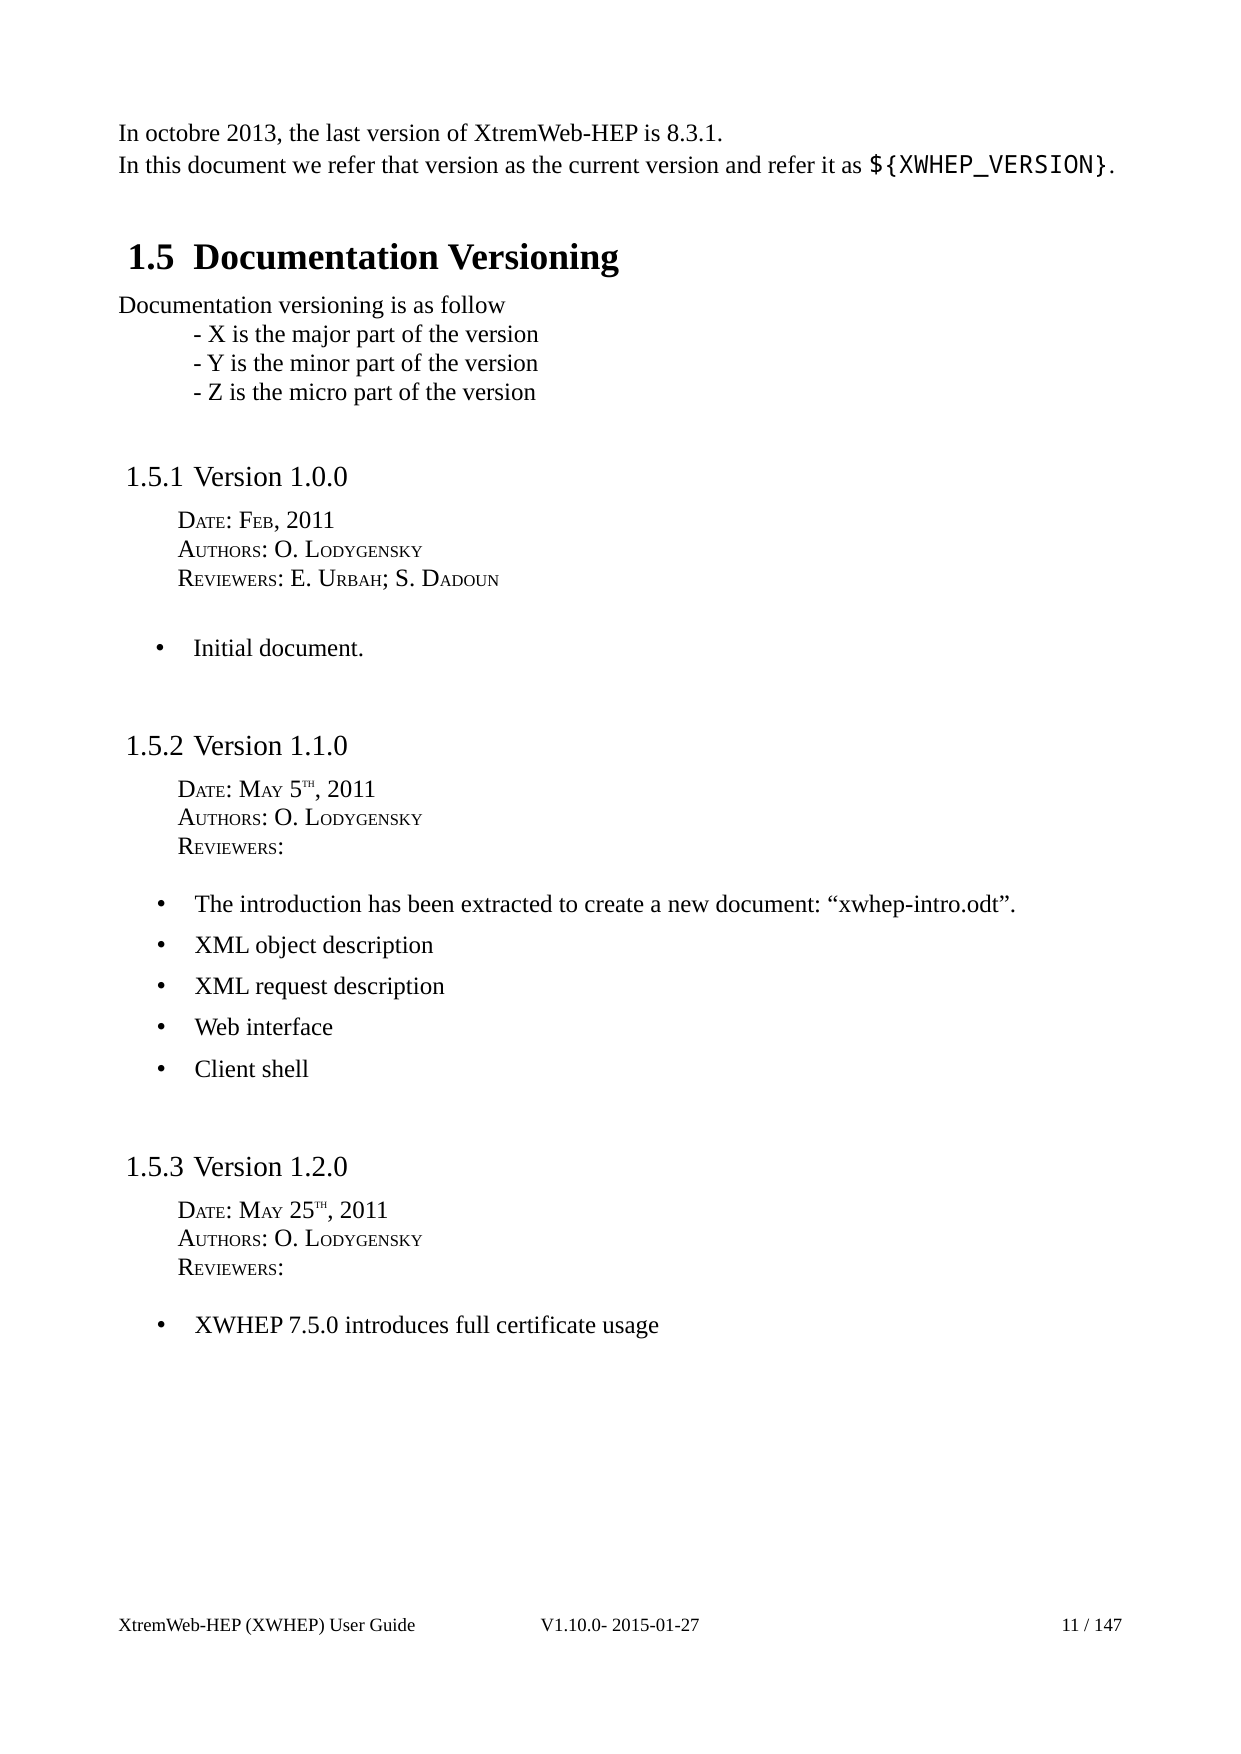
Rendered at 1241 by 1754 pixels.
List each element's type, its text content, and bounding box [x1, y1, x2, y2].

text Authors: O. Lodygensky [177, 1223, 1122, 1252]
list XWHEP 7.5.0 introduces full certificate usage [157, 1310, 1122, 1338]
text Date: Feb, 2011 [177, 505, 1122, 534]
text Authors: O. Lodygensky [177, 802, 1122, 831]
text - Y is the minor part of the version [118, 348, 1122, 377]
subtitle Version 1.0.0 [118, 459, 1122, 493]
subtitle Documentation Versioning [118, 235, 1122, 278]
text Authors: O. Lodygensky [177, 534, 1122, 563]
text Date: May 5th, 2011 [177, 774, 1122, 802]
text Reviewers: [177, 1252, 1122, 1281]
text Documentation versioning is as follow [118, 290, 1122, 319]
list Initial document. [156, 633, 1122, 661]
list XML object description [157, 930, 1122, 959]
subtitle Version 1.1.0 [118, 728, 1122, 761]
text - Z is the micro part of the version [118, 377, 1122, 405]
list XML request description [157, 971, 1122, 1000]
list The introduction has been extracted to create a new document: “xwhep-intro.odt”. [157, 889, 1122, 917]
list Web interface [157, 1012, 1122, 1041]
text Reviewers: E. Urbah; S. Dadoun [177, 563, 1122, 591]
text In octobre 2013, the last version of XtremWeb-HEP is 8.3.1. [118, 118, 1122, 147]
text In this document we refer that version as the current version and refer it as ${XWHEP_VERSION}. [118, 147, 1122, 181]
text - X is the major part of the version [118, 319, 1122, 348]
text Reviewers: [177, 831, 1122, 860]
subtitle Version 1.2.0 [118, 1149, 1122, 1182]
list Client shell [157, 1054, 1122, 1082]
text Date: May 25th, 2011 [177, 1195, 1122, 1223]
